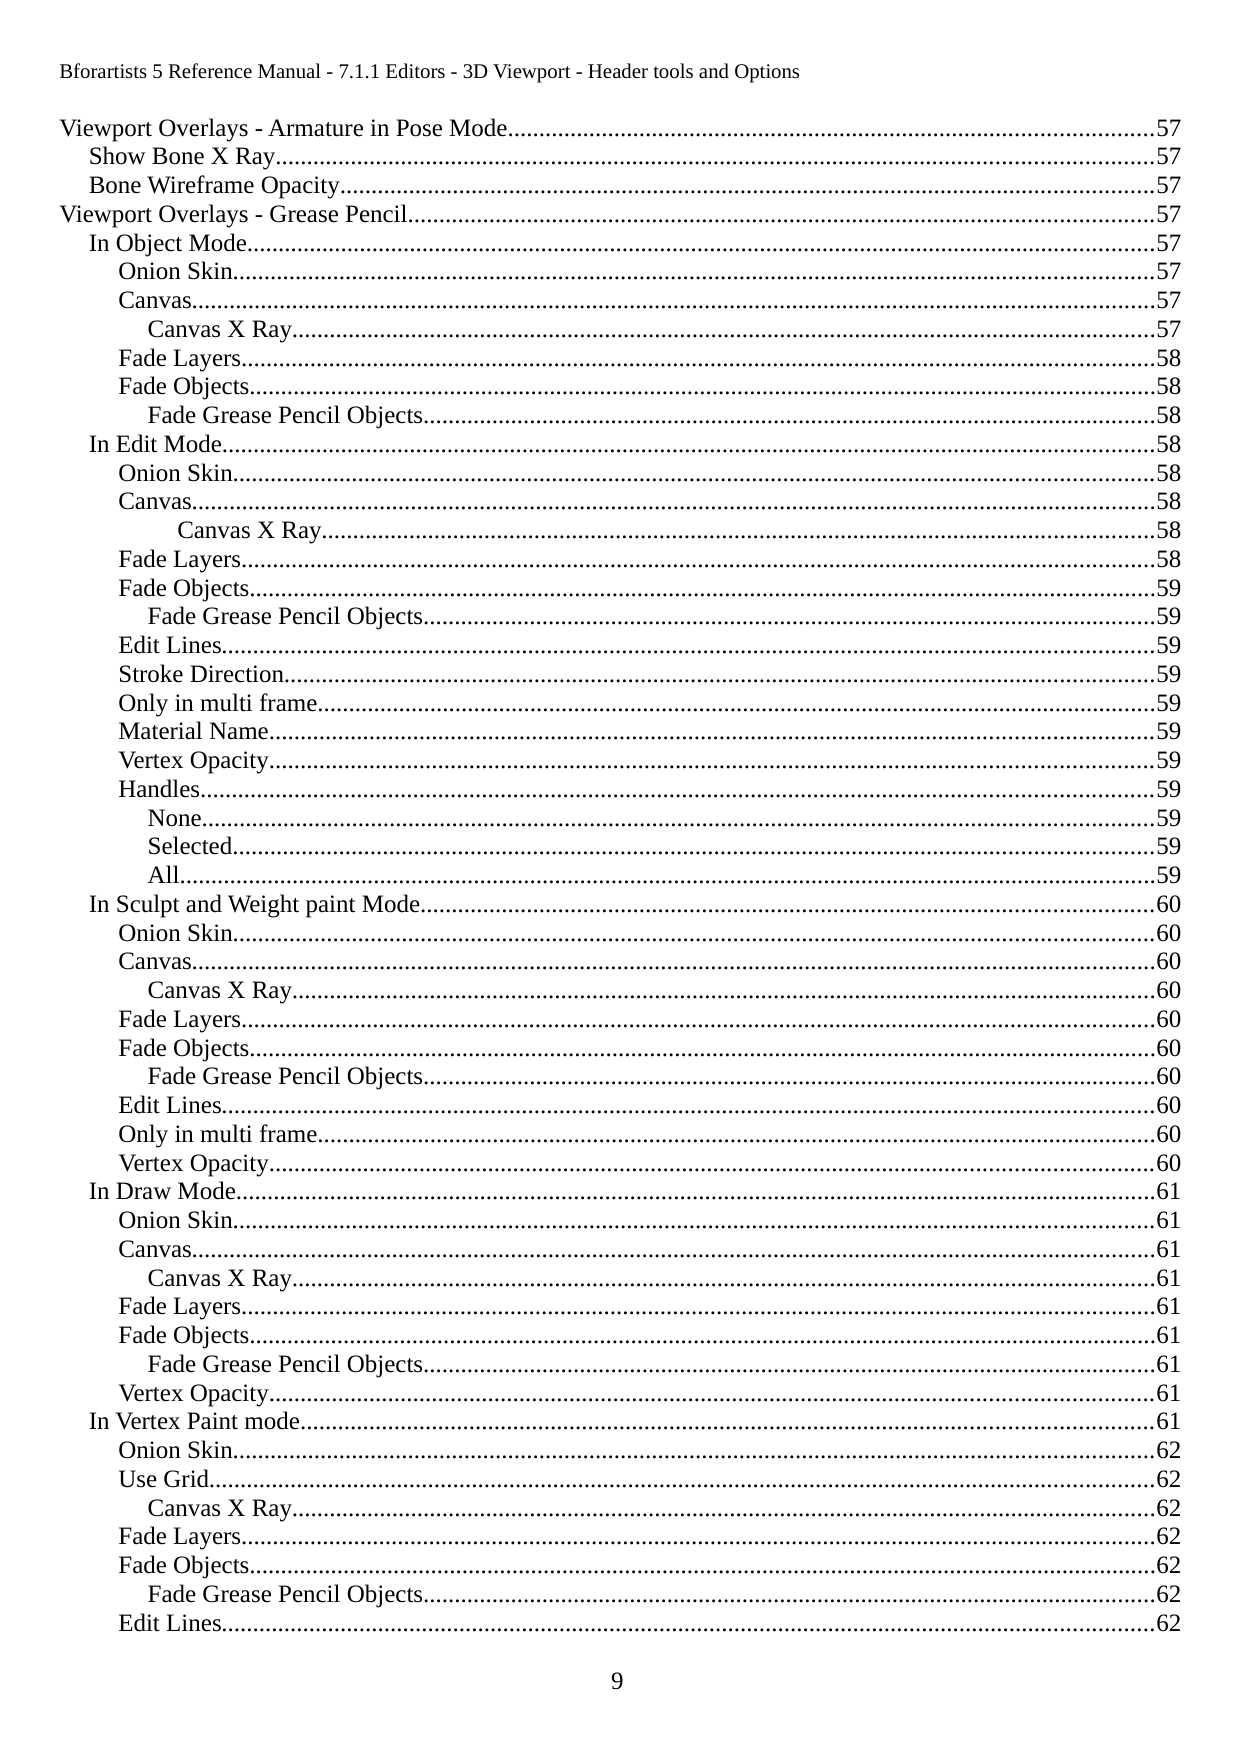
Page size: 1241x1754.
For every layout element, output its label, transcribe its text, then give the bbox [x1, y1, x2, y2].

text In Vertex Paint mode 61 [88, 1406, 1181, 1435]
text Onion Skin 58 [118, 458, 1181, 486]
text Handles 59 [118, 774, 1181, 803]
text Show Bone X Ray 57 [88, 141, 1181, 170]
text Canvas 60 [118, 946, 1181, 975]
text Fade Grease Pencil Objects 58 [147, 400, 1181, 429]
text In Object Mode 57 [88, 228, 1181, 256]
text In Draw Mode 61 [88, 1176, 1181, 1205]
text Edit Lines 59 [118, 630, 1181, 659]
text Fade Objects 60 [118, 1033, 1181, 1061]
text Fade Grease Pencil Objects 62 [147, 1579, 1181, 1608]
text Fade Layers 58 [118, 343, 1181, 371]
text Onion Skin 62 [118, 1435, 1181, 1464]
text Onion Skin 61 [118, 1205, 1181, 1234]
text Canvas X Ray 58 [177, 515, 1181, 544]
text Use Grid 62 [118, 1464, 1181, 1493]
text Edit Lines 60 [118, 1090, 1181, 1119]
text Fade Objects 58 [118, 371, 1181, 400]
text Fade Grease Pencil Objects 60 [147, 1061, 1181, 1090]
text Vertex Opacity 60 [118, 1148, 1181, 1176]
text All 59 [147, 860, 1181, 889]
text Only in multi frame 59 [118, 688, 1181, 716]
text In Sculpt and Weight paint Mode 60 [88, 889, 1181, 918]
text Vertex Opacity 61 [118, 1378, 1181, 1406]
text Canvas X Ray 57 [147, 314, 1181, 343]
text Fade Grease Pencil Objects 61 [147, 1349, 1181, 1378]
text Onion Skin 57 [118, 256, 1181, 285]
text Edit Lines 62 [118, 1608, 1181, 1636]
text Selected 59 [147, 831, 1181, 860]
text Fade Objects 62 [118, 1550, 1181, 1579]
text Fade Layers 61 [118, 1291, 1181, 1320]
text Material Name 59 [118, 716, 1181, 745]
text Only in multi frame 60 [118, 1119, 1181, 1148]
text Fade Layers 58 [118, 544, 1181, 573]
text Fade Grease Pencil Objects 59 [147, 601, 1181, 630]
text In Edit Mode 58 [88, 429, 1181, 458]
text Viewport Overlays - Armature in Pose Mode 57 [59, 113, 1181, 141]
text Canvas X Ray 61 [147, 1263, 1181, 1291]
text Fade Layers 62 [118, 1521, 1181, 1550]
text Fade Objects 59 [118, 573, 1181, 601]
text Canvas X Ray 62 [147, 1493, 1181, 1521]
text Vertex Opacity 59 [118, 745, 1181, 774]
text Canvas X Ray 60 [147, 975, 1181, 1004]
text Stroke Direction 59 [118, 659, 1181, 688]
text Bone Wireframe Opacity 57 [88, 170, 1181, 199]
text Onion Skin 60 [118, 918, 1181, 946]
text Viewport Overlays - Grease Pencil 57 [59, 199, 1181, 228]
text Canvas 58 [118, 486, 1181, 515]
text None 59 [147, 803, 1181, 831]
text Fade Objects 61 [118, 1320, 1181, 1349]
text Canvas 61 [118, 1234, 1181, 1263]
text Fade Layers 60 [118, 1004, 1181, 1033]
text Canvas 57 [118, 285, 1181, 314]
